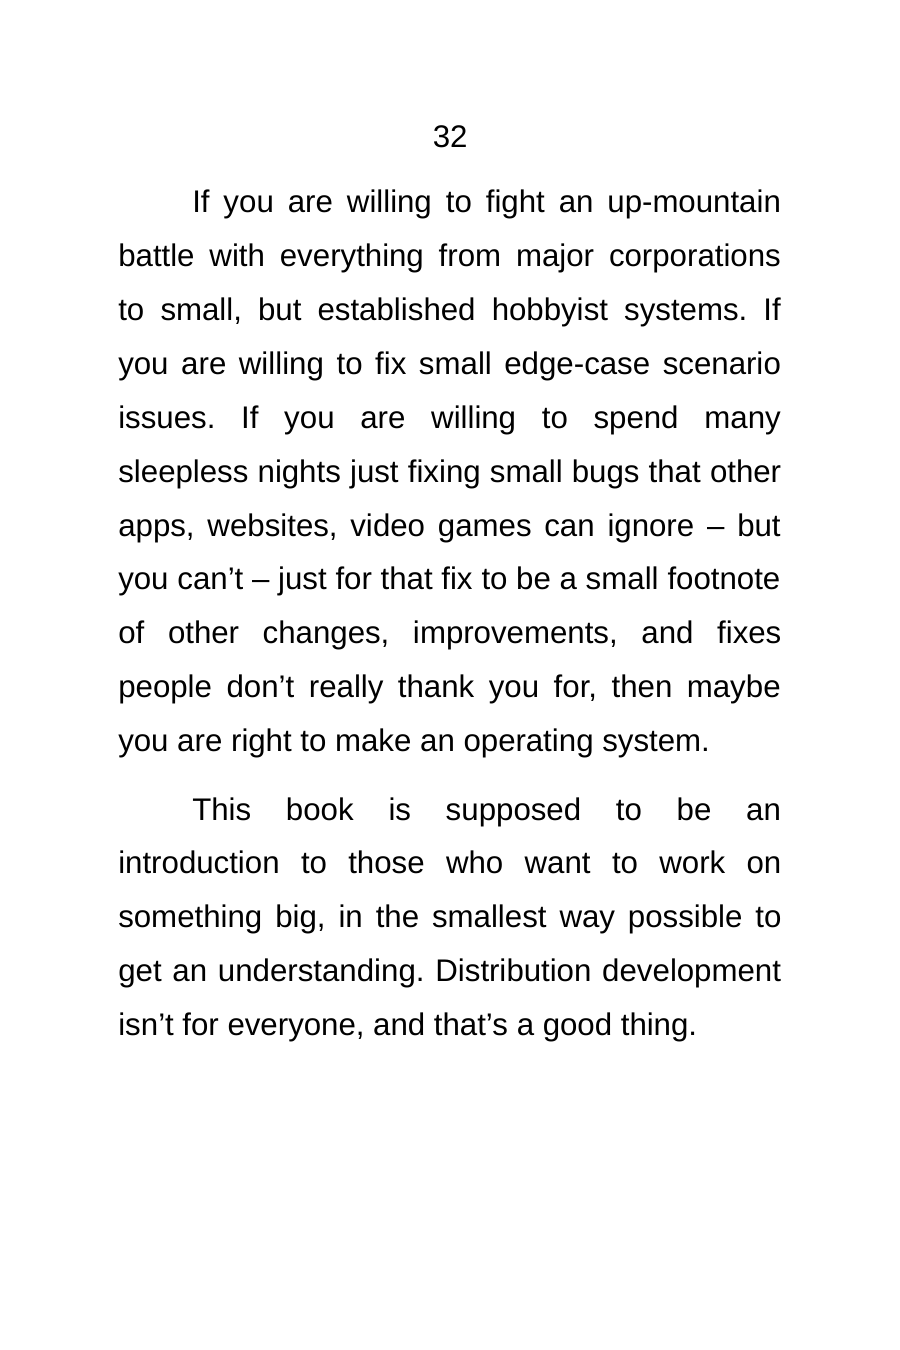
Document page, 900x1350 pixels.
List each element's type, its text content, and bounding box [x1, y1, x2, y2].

text If you are willing to fight an up-mountain battle with everything from major corporations to small, but established hobbyist systems. If you are willing to fix small edge-case scenario issues. If you are willing to spend many sleepless nights just fixing small bugs that other apps, websites, video games can ignore – but you can’t – just for that fix to be a small footnote of other changes, improvements, and fixes people don’t really thank you for, then maybe you are right to make an operating system. [118, 183, 782, 758]
text This book is supposed to be an introduction to those who want to work on something big, in the smallest way possible to get an understanding. Distribution development isn’t for everyone, and that’s a good thing. [118, 791, 782, 1042]
